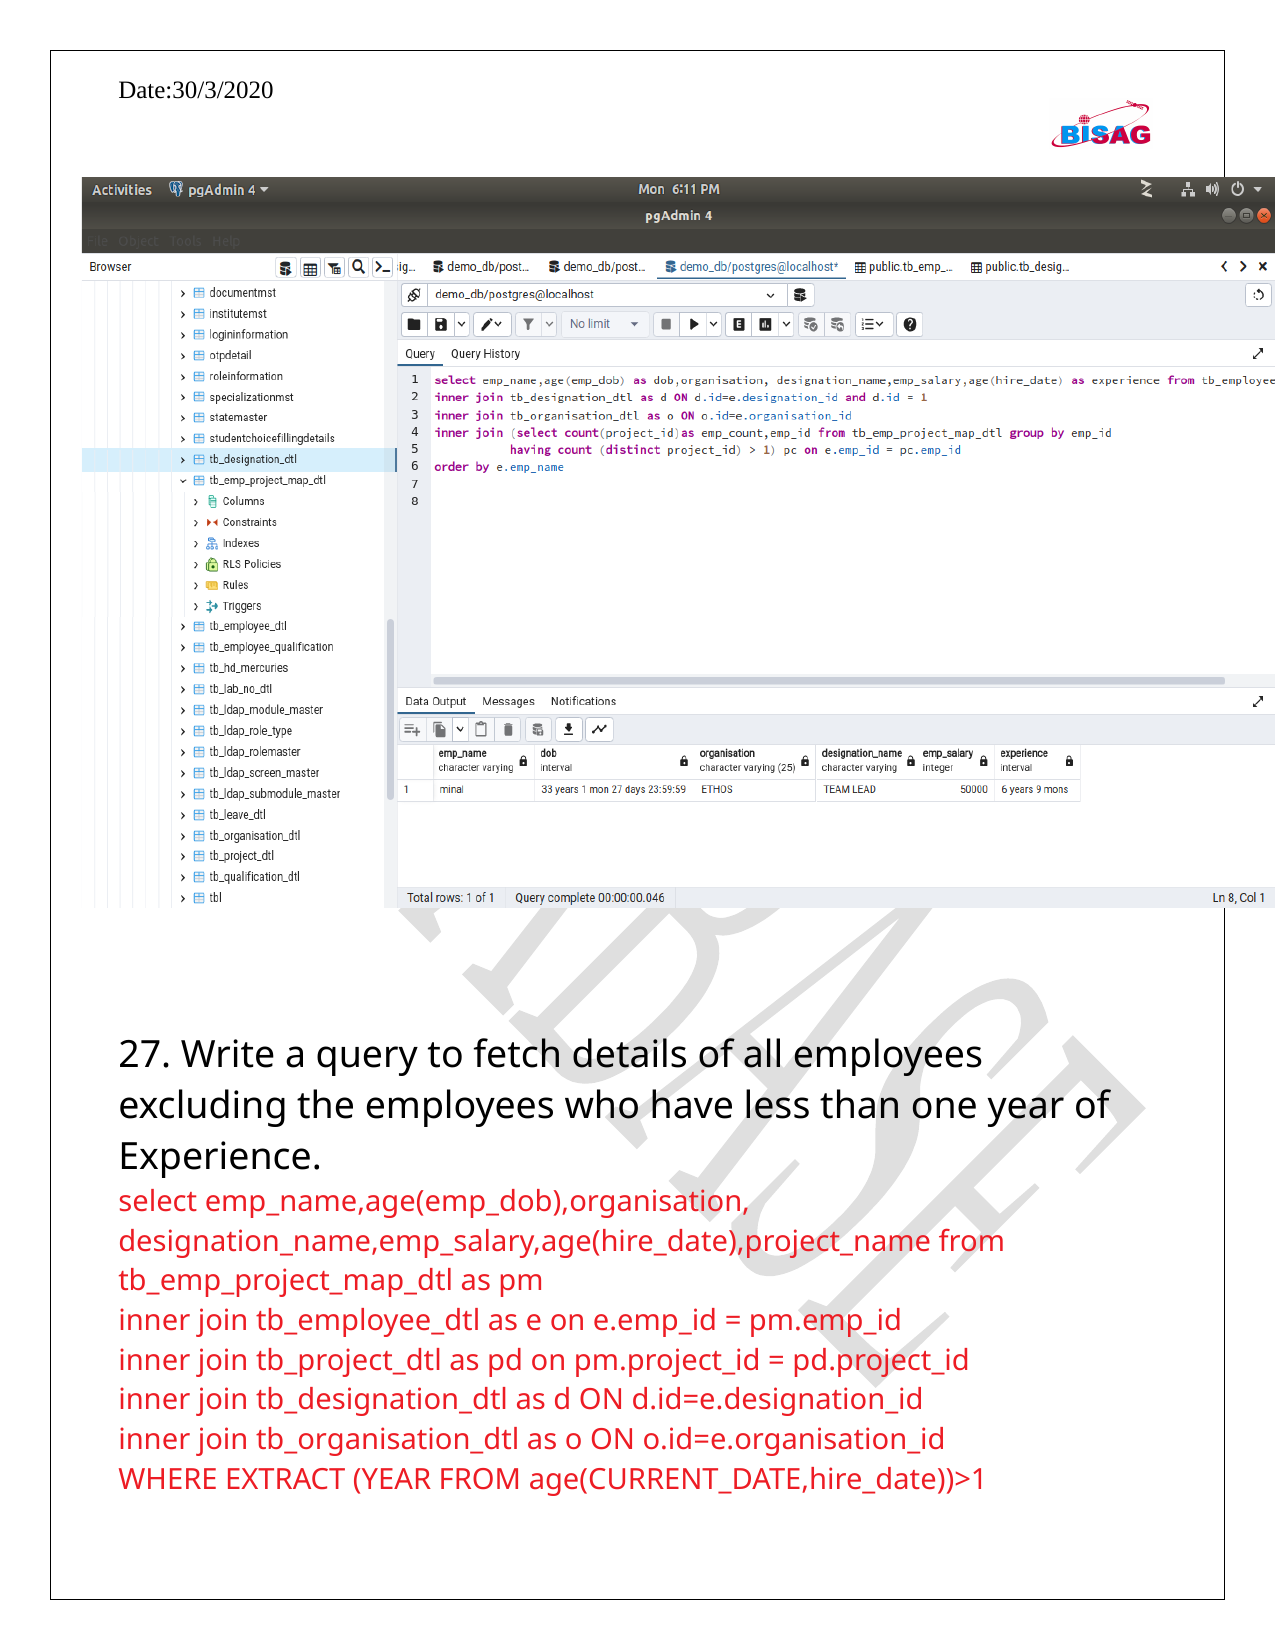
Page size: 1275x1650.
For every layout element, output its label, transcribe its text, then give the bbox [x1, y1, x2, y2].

text inner join tb_designation_dtl as d ON d.id=e.designation_id [118, 1378, 1157, 1418]
text 27. Write a query to fetch details of all employees excluding the employees who have less than one year of Experience. [555, 1027, 646, 1058]
picture [81, 177, 1275, 908]
text inner join tb_project_dtl as pd on pm.project_id = pd.project_id [118, 1339, 864, 1378]
text select emp_name,age(emp_dob),organisation, designation_name,emp_salary,age(hire_date),project_name from tb_emp_project_map_dtl as pm [118, 1180, 951, 1299]
text 27. Write a query to fetch details of all employees excluding the employees who have less than one year of Experience. [118, 1027, 767, 1180]
text 27. Write a query to fetch details of all employees excluding the employees who have less than one year of Experience. [897, 1027, 1157, 1180]
picture [1048, 98, 1154, 149]
text WHERE EXTRACT (YEAR FROM age(CURRENT_DATE,hire_date))>1 [118, 1458, 1157, 1498]
text 27. Write a query to fetch details of all employees excluding the employees who have less than one year of Experience. [751, 1027, 814, 1067]
text select emp_name,age(emp_dob),organisation, designation_name,emp_salary,age(hire_date),project_name from tb_emp_project_map_dtl as pm [758, 1180, 867, 1255]
text select emp_name,age(emp_dob),organisation, designation_name,emp_salary,age(hire_date),project_name from tb_emp_project_map_dtl as pm [864, 1180, 1157, 1299]
text 27. Write a query to fetch details of all employees excluding the employees who have less than one year of Experience. [725, 1027, 925, 1180]
text inner join tb_employee_dtl as e on e.emp_id = pm.emp_id [849, 1299, 1157, 1339]
text inner join tb_project_dtl as pd on pm.project_id = pd.project_id [888, 1339, 1157, 1378]
text inner join tb_employee_dtl as e on e.emp_id = pm.emp_id [118, 1299, 825, 1339]
text inner join tb_organisation_dtl as o ON o.id=e.organisation_id [118, 1418, 1157, 1458]
